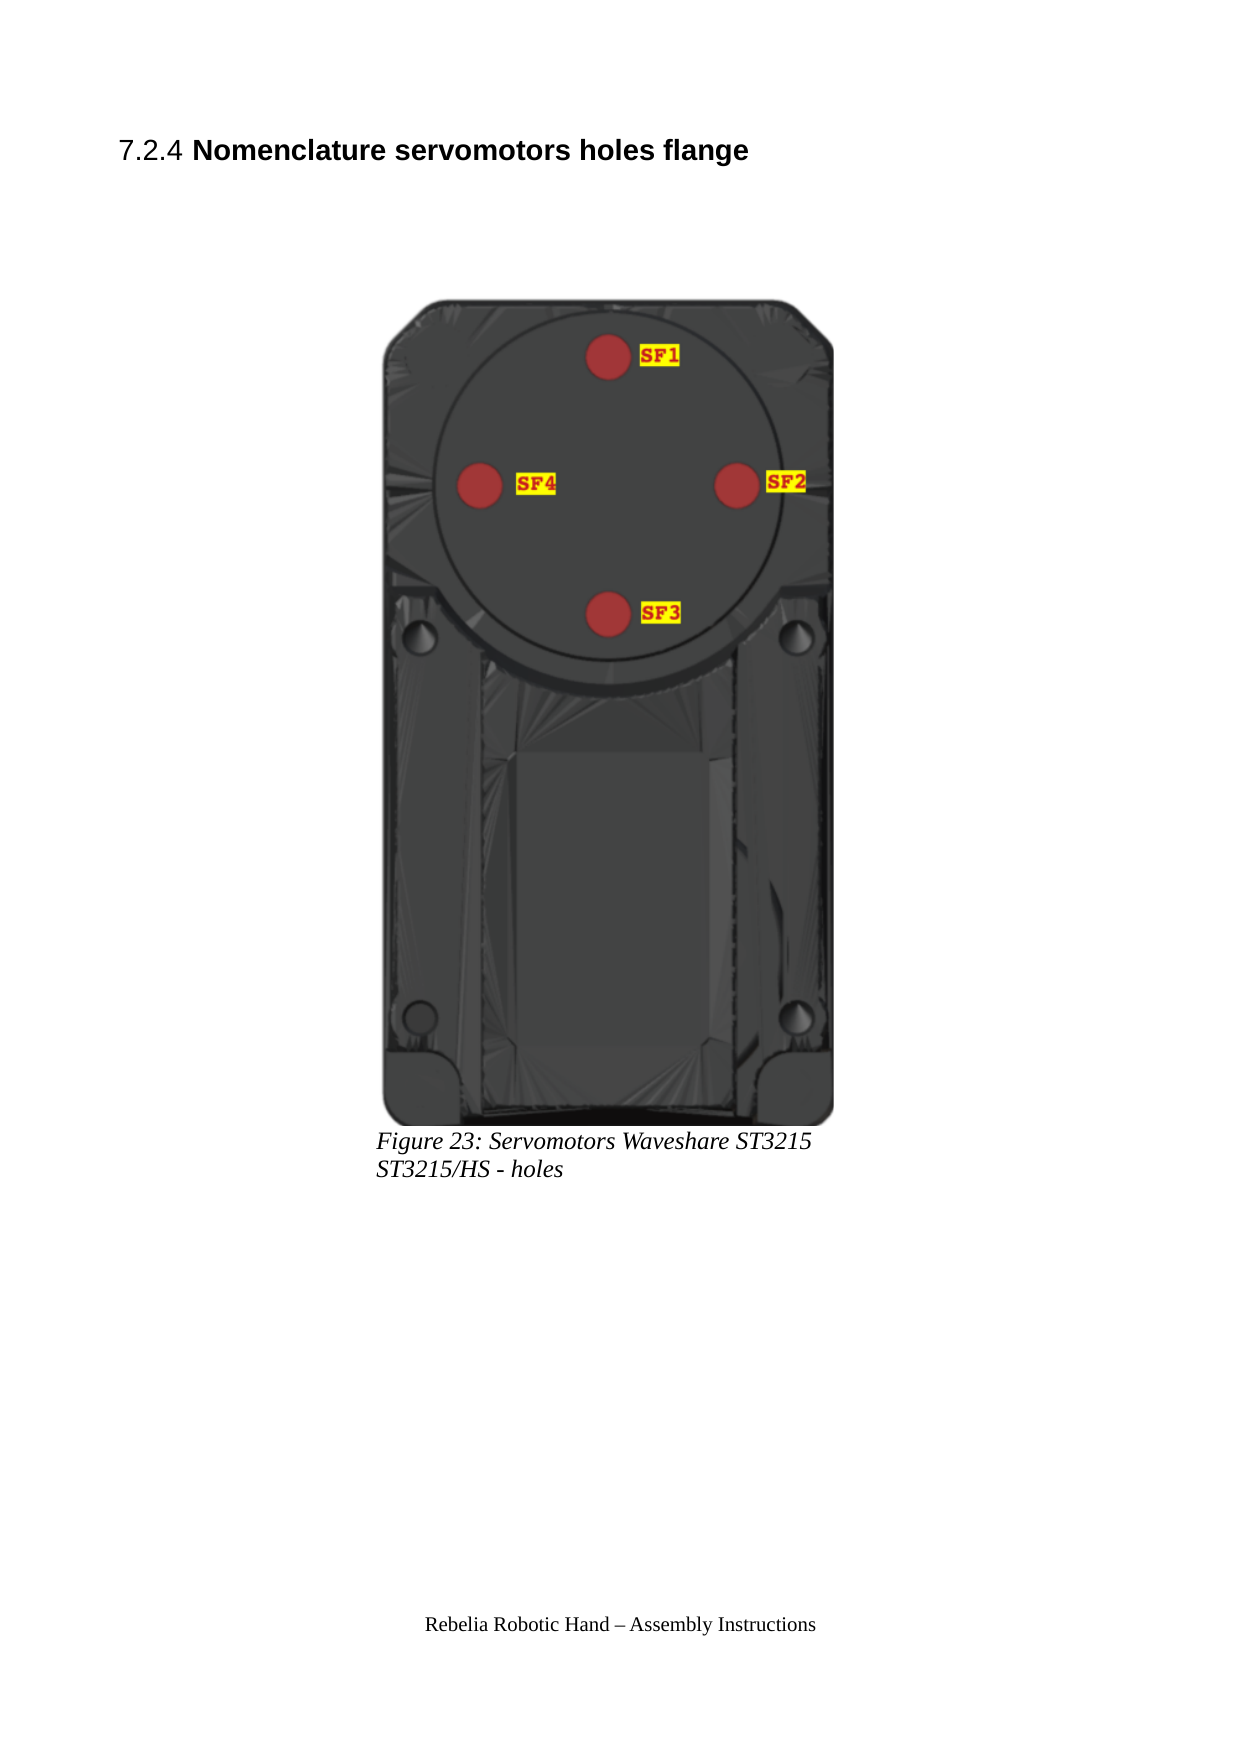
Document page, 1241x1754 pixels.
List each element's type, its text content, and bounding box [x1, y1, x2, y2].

picture [376, 293, 834, 1126]
text Figure 23: Servomotors Waveshare ST3215 ST3215/HS - holes [376, 1126, 834, 1183]
subtitle Nomenclature servomotors holes flange [118, 133, 1123, 166]
